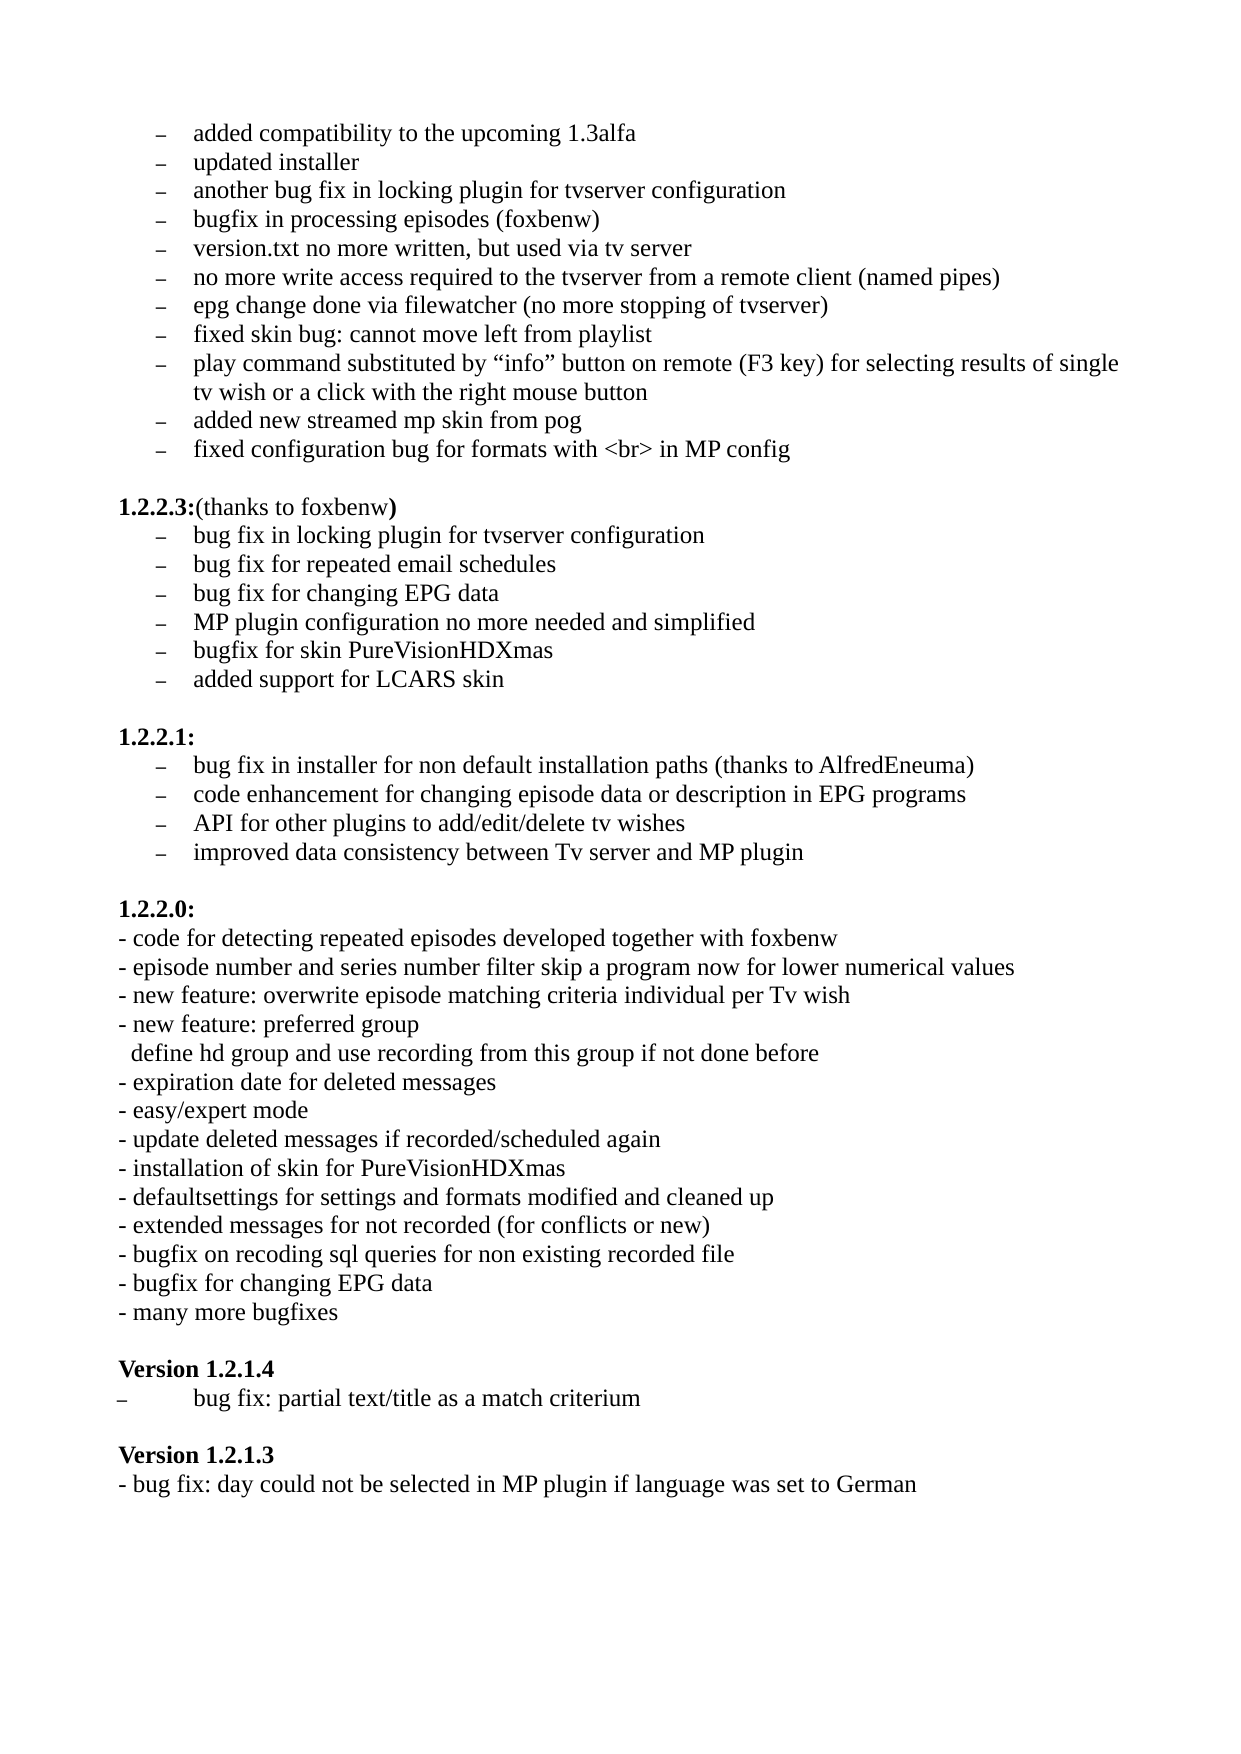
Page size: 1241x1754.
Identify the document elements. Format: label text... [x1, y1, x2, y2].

text - episode number and series number filter skip a program now for lower numerical values [118, 952, 1122, 981]
list another bug fix in locking plugin for tvserver configuration [156, 176, 1122, 204]
text - bug fix: day could not be selected in MP plugin if language was set to German [118, 1469, 1122, 1498]
list added new streamed mp skin from pog [156, 406, 1122, 434]
list bug fix in installer for non default installation paths (thanks to AlfredEneuma) [156, 751, 1122, 779]
list fixed skin bug: cannot move left from playlist [156, 319, 1122, 348]
text - code for detecting repeated episodes developed together with foxbenw [118, 923, 1122, 952]
list epg change done via filewatcher (no more stopping of tvserver) [156, 291, 1122, 319]
list added support for LCARS skin [156, 664, 1122, 693]
text - update deleted messages if recorded/scheduled again [118, 1124, 1122, 1153]
text - easy/expert mode [118, 1096, 1122, 1124]
text define hd group and use recording from this group if not done before [118, 1038, 1122, 1067]
text - new feature: overwrite episode matching criteria individual per Tv wish [118, 981, 1122, 1009]
list play command substituted by “info” button on remote (F3 key) for selecting results of single tv wish or a click with the right mouse button [156, 348, 1122, 406]
list ^ Version 1.2.1.3 [0, 1441, 1122, 1469]
list code enhancement for changing episode data or description in EPG programs [156, 779, 1122, 808]
list version.txt no more written, but used via tv server [156, 233, 1122, 262]
list updated installer [156, 147, 1122, 176]
text - expiration date for deleted messages [118, 1067, 1122, 1096]
list bugfix for skin PureVisionHDXmas [156, 636, 1122, 664]
text - installation of skin for PureVisionHDXmas [118, 1153, 1122, 1182]
list API for other plugins to add/edit/delete tv wishes [156, 808, 1122, 837]
list bug fix for changing EPG data [156, 578, 1122, 607]
list bug fix for repeated email schedules [156, 549, 1122, 578]
text - defaultsettings for settings and formats modified and cleaned up [118, 1182, 1122, 1211]
text - many more bugfixes [118, 1297, 1122, 1326]
text - bugfix for changing EPG data [118, 1268, 1122, 1297]
list bugfix in processing episodes (foxbenw) [156, 204, 1122, 233]
list bug fix: partial text/title as a match criterium [117, 1383, 1122, 1412]
text Version 1.2.1.4 [118, 1354, 1122, 1383]
list fixed configuration bug for formats with <br> in MP config [156, 434, 1122, 463]
text 1.2.2.0: [118, 894, 1122, 923]
list MP plugin configuration no more needed and simplified [156, 607, 1122, 636]
text - bugfix on recoding sql queries for non existing recorded file [118, 1239, 1122, 1268]
text 1.2.2.3:(thanks to foxbenw) [118, 492, 1122, 521]
list added compatibility to the upcoming 1.3alfa [156, 118, 1122, 147]
list bug fix in locking plugin for tvserver configuration [156, 521, 1122, 549]
list improved data consistency between Tv server and MP plugin [156, 837, 1122, 866]
list no more write access required to the tvserver from a remote client (named pipes) [156, 262, 1122, 291]
text - new feature: preferred group [118, 1009, 1122, 1038]
text - extended messages for not recorded (for conflicts or new) [118, 1211, 1122, 1239]
text 1.2.2.1: [118, 722, 1122, 751]
